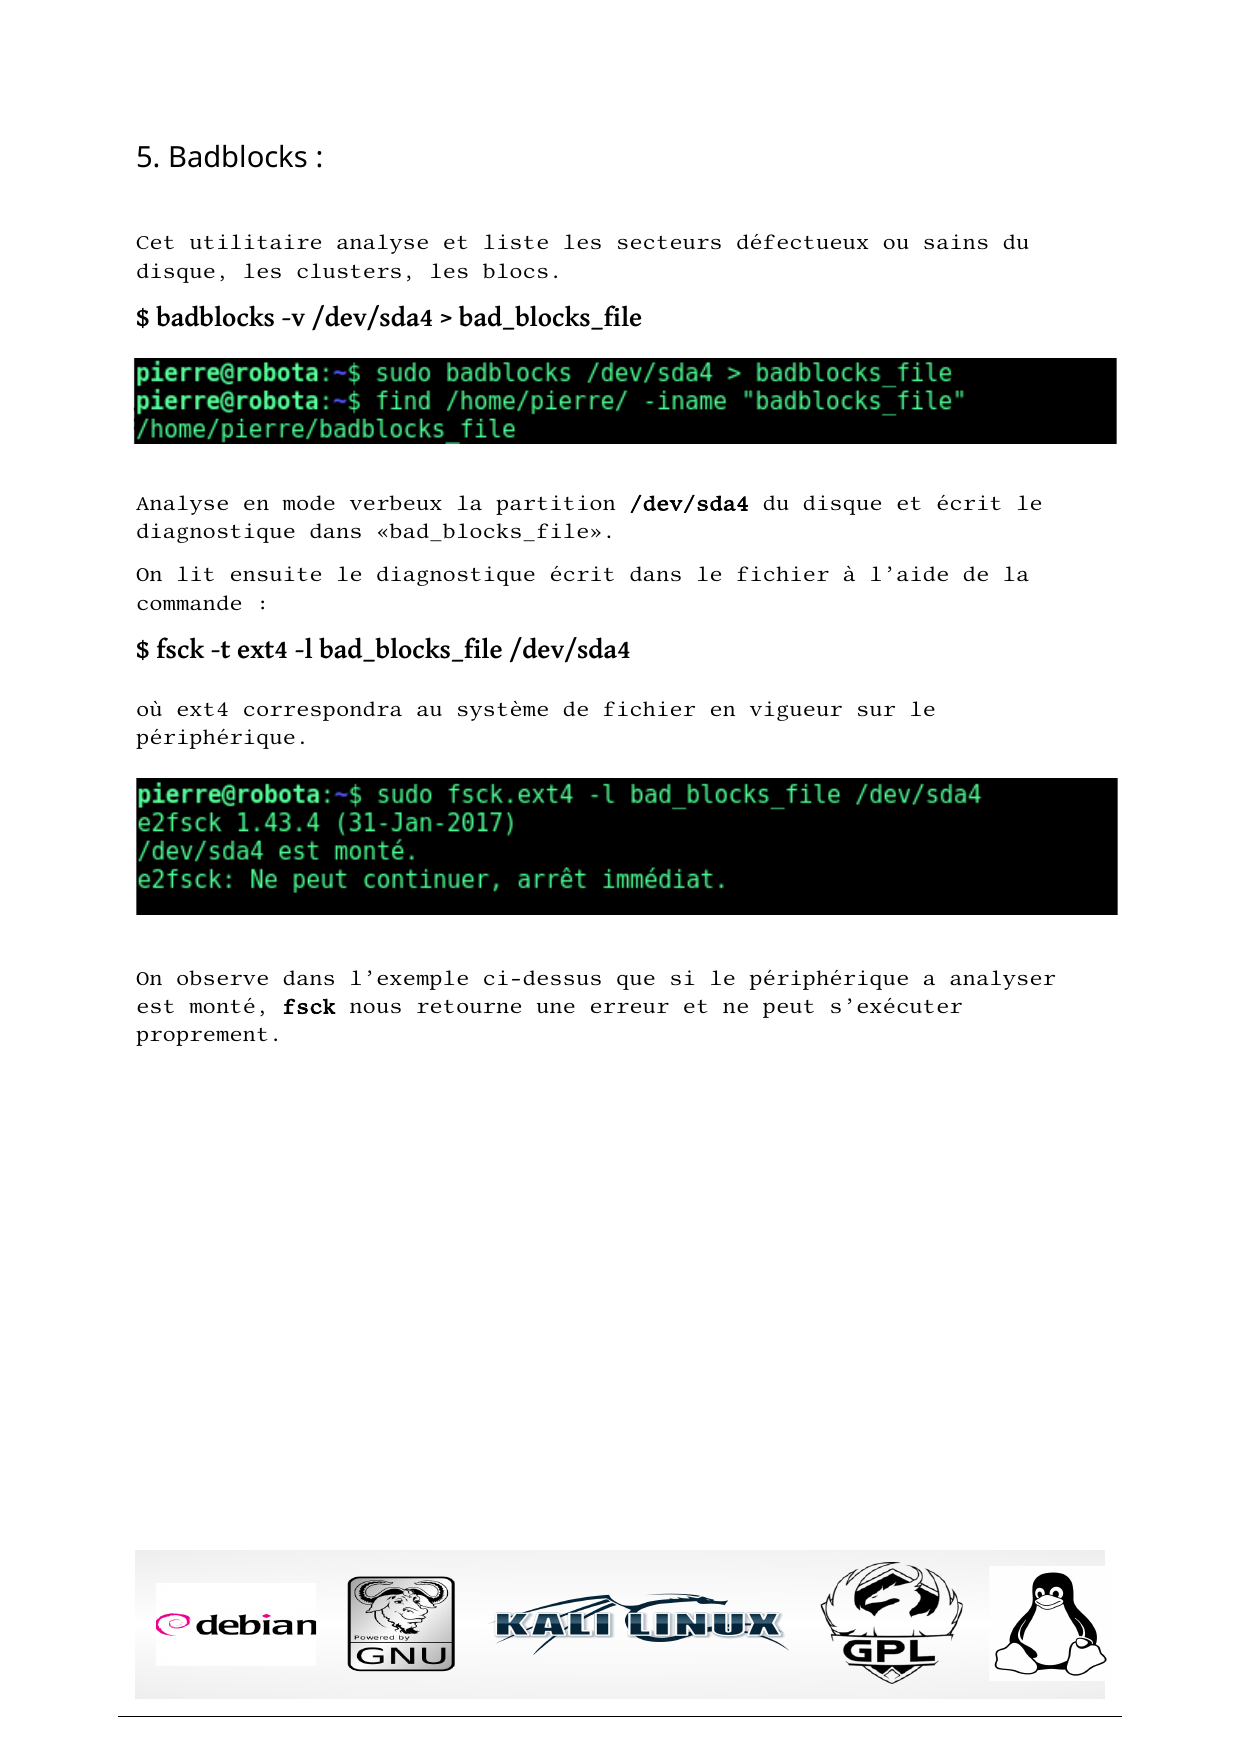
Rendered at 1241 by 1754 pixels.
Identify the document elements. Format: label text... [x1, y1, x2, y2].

picture [476, 1579, 799, 1670]
text $ badblocks -v /dev/sda4 > bad_blocks_file [136, 302, 1104, 334]
picture [136, 778, 1118, 915]
text où ext4 correspondra au système de fichier en vigueur sur le périphérique. [136, 697, 1104, 749]
picture [341, 1573, 460, 1674]
subtitle 5. Badblocks : [136, 136, 1104, 176]
text On lit ensuite le diagnostique écrit dans le fichier à l’aide de la commande : [136, 563, 1104, 615]
text $ fsck -t ext4 -l bad_blocks_file /dev/sda4 [136, 635, 1104, 666]
picture [989, 1566, 1112, 1681]
picture [156, 1583, 317, 1666]
picture [820, 1562, 963, 1684]
text On observe dans l’exemple ci-dessus que si le périphérique a analyser est monté, fsck nous retourne une erreur et ne peut s’exécuter proprement. [136, 966, 1104, 1047]
picture [133, 358, 1117, 444]
text Analyse en mode verbeux la partition /dev/sda4 du disque et écrit le diagnostique dans «bad_blocks_file». [136, 492, 1104, 544]
text Cet utilitaire analyse et liste les secteurs défectueux ou sains du disque, les clusters, les blocs. [136, 231, 1104, 283]
